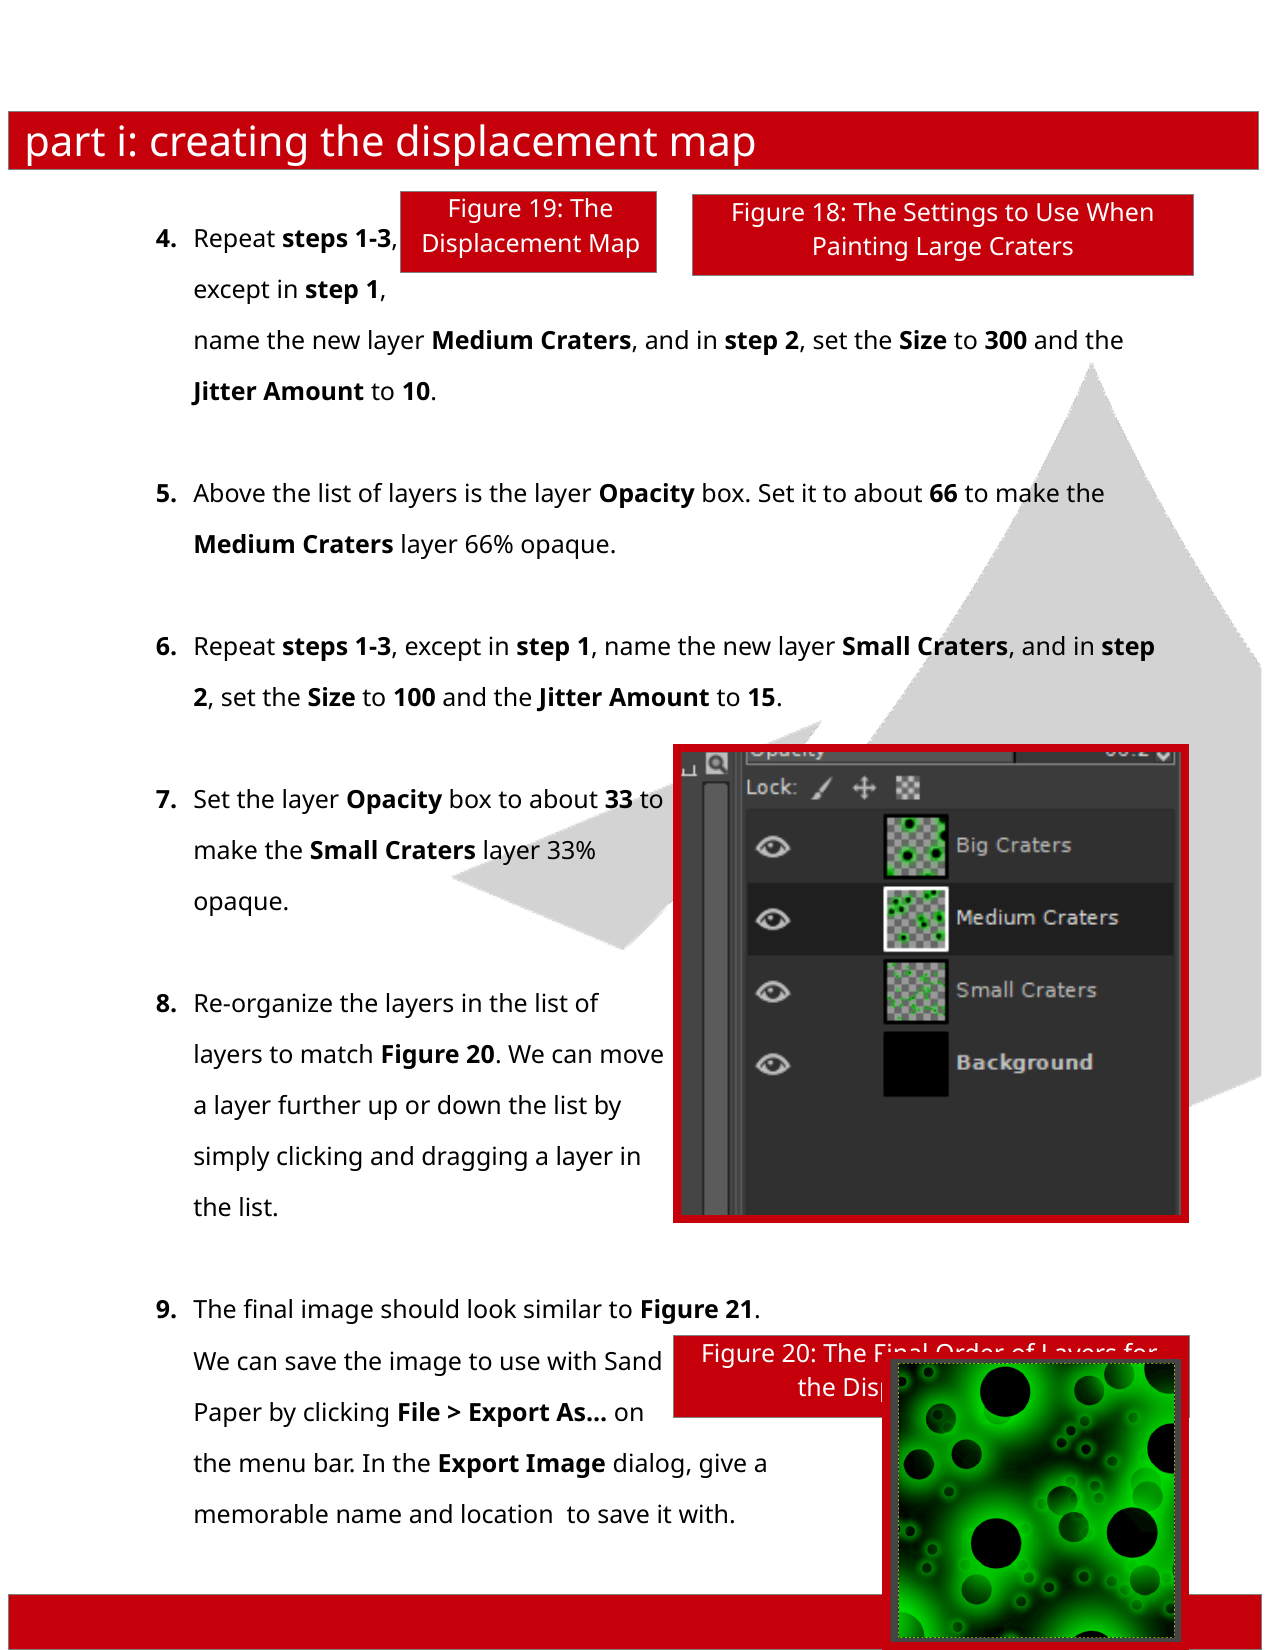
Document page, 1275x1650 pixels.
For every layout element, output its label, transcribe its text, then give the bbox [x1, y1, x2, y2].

list Repeat steps 1-3, except in step 1, name the new layer Small Craters, and in step 2, set the Size to 100 and the Jitter Amount to 15. [156, 628, 428, 714]
list Re-organize the layers in the list of layers to match Figure 20. We can move a layer further up or down the list by simply clicking and dragging a layer in the list. [156, 986, 1157, 1224]
list We can save the image to use with Sand Paper by clicking File > Export As... on the menu bar. In the Export Image dialog, give a memorable name and location to save it with. [156, 1343, 882, 1530]
list The final image should look similar to Figure 21. [156, 1292, 1157, 1326]
picture [681, 752, 1181, 1215]
list Set the layer Opacity box to about 33 to make the Small Craters layer 33% opaque. [156, 782, 428, 918]
list Repeat steps 1-3, except in step 1, name the new layer Medium Craters, and in step 2, set the Size to 300 and the Jitter Amount to 10. [156, 220, 1157, 407]
list now look similar to Figure 24. If it does not, feel free to undo and [428, 334, 1262, 1168]
picture [890, 1359, 1182, 1642]
list Above the list of layers is the layer Opacity box. Set it to about 66 to make the Medium Craters layer 66% opaque. [156, 475, 428, 561]
